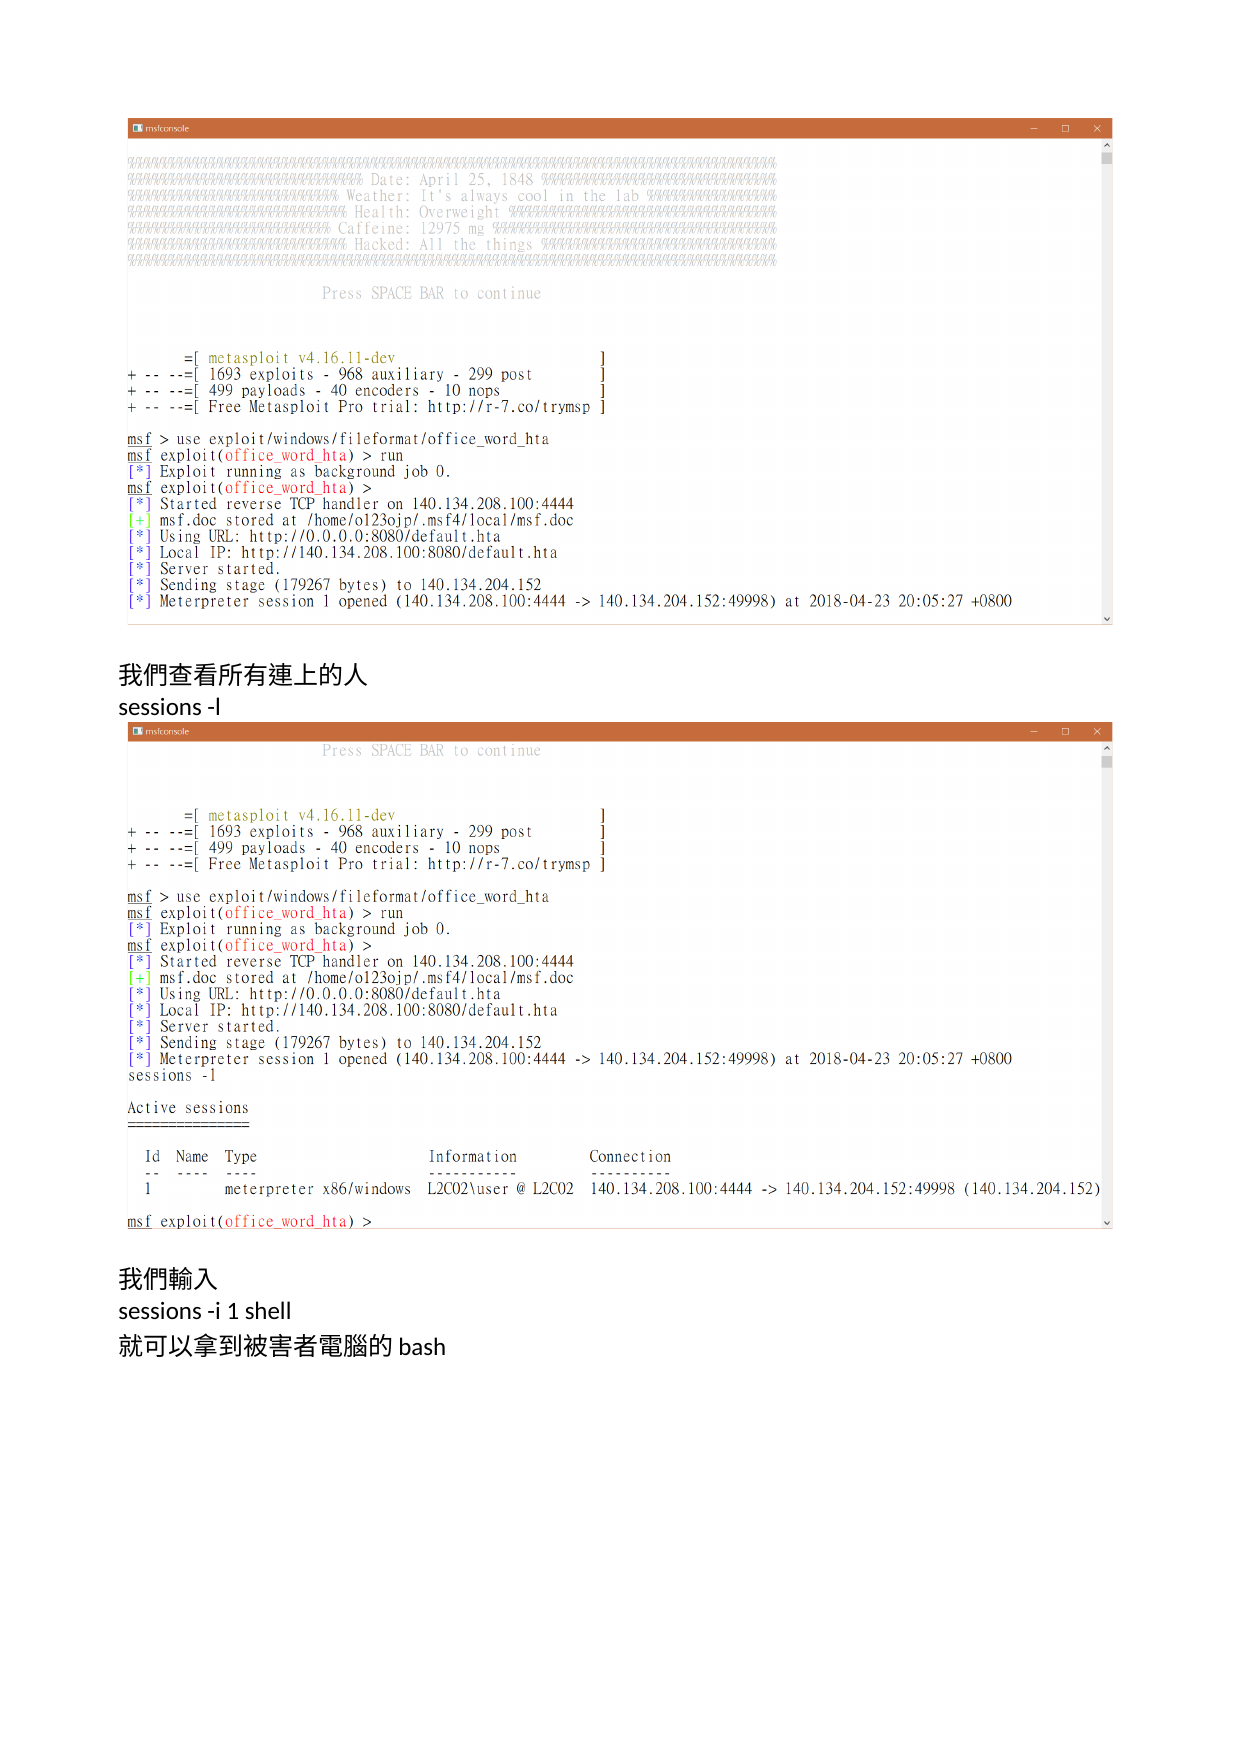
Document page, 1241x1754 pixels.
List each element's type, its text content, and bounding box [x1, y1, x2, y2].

picture [127, 118, 1113, 625]
text 我們輸入 [118, 1259, 1122, 1296]
text sessions -i 1 shell [118, 1296, 1122, 1326]
text 就可以拿到被害者電腦的bash [118, 1326, 1122, 1362]
picture [127, 722, 1113, 1229]
text 我們查看所有連上的人 [118, 655, 1122, 692]
text sessions -l [118, 692, 1122, 722]
